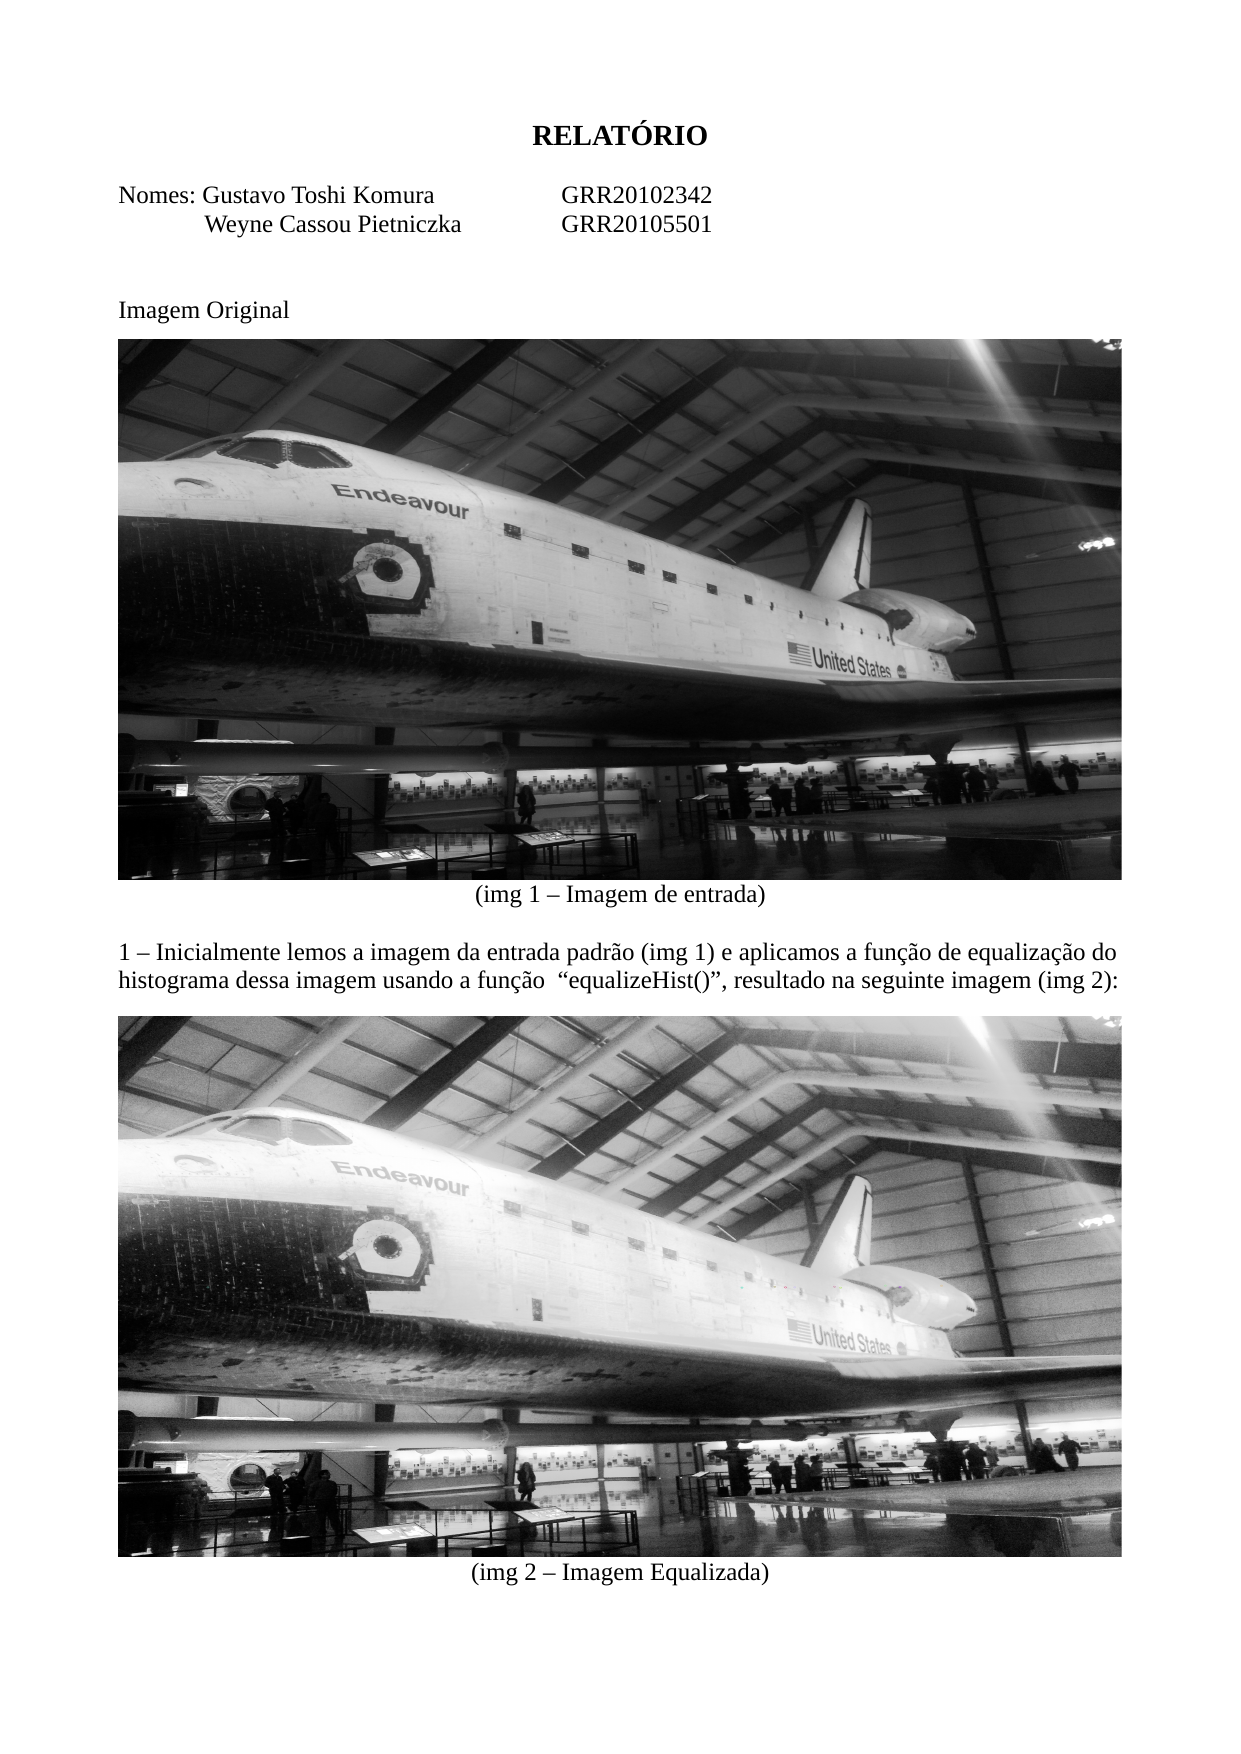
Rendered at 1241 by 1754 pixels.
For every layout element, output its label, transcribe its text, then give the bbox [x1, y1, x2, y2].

picture [118, 339, 1122, 880]
picture [118, 1016, 1122, 1557]
text 1 – Inicialmente lemos a imagem da entrada padrão (img 1) e aplicamos a função de equalização do histograma dessa imagem usando a função “equalizeHist()”, resultado na seguinte imagem (img 2): [118, 937, 1122, 994]
text [118, 324, 1122, 339]
text Imagem Original [118, 295, 1122, 324]
text [118, 994, 1122, 1016]
text (img 1 – Imagem de entrada) [118, 880, 1122, 908]
text (img 2 – Imagem Equalizada) [118, 1557, 1122, 1585]
text Weyne Cassou Pietniczka GRR20105501 [118, 209, 1122, 238]
text Nomes: Gustavo Toshi Komura GRR20102342 [118, 180, 1122, 209]
text RELATÓRIO [118, 118, 1122, 152]
